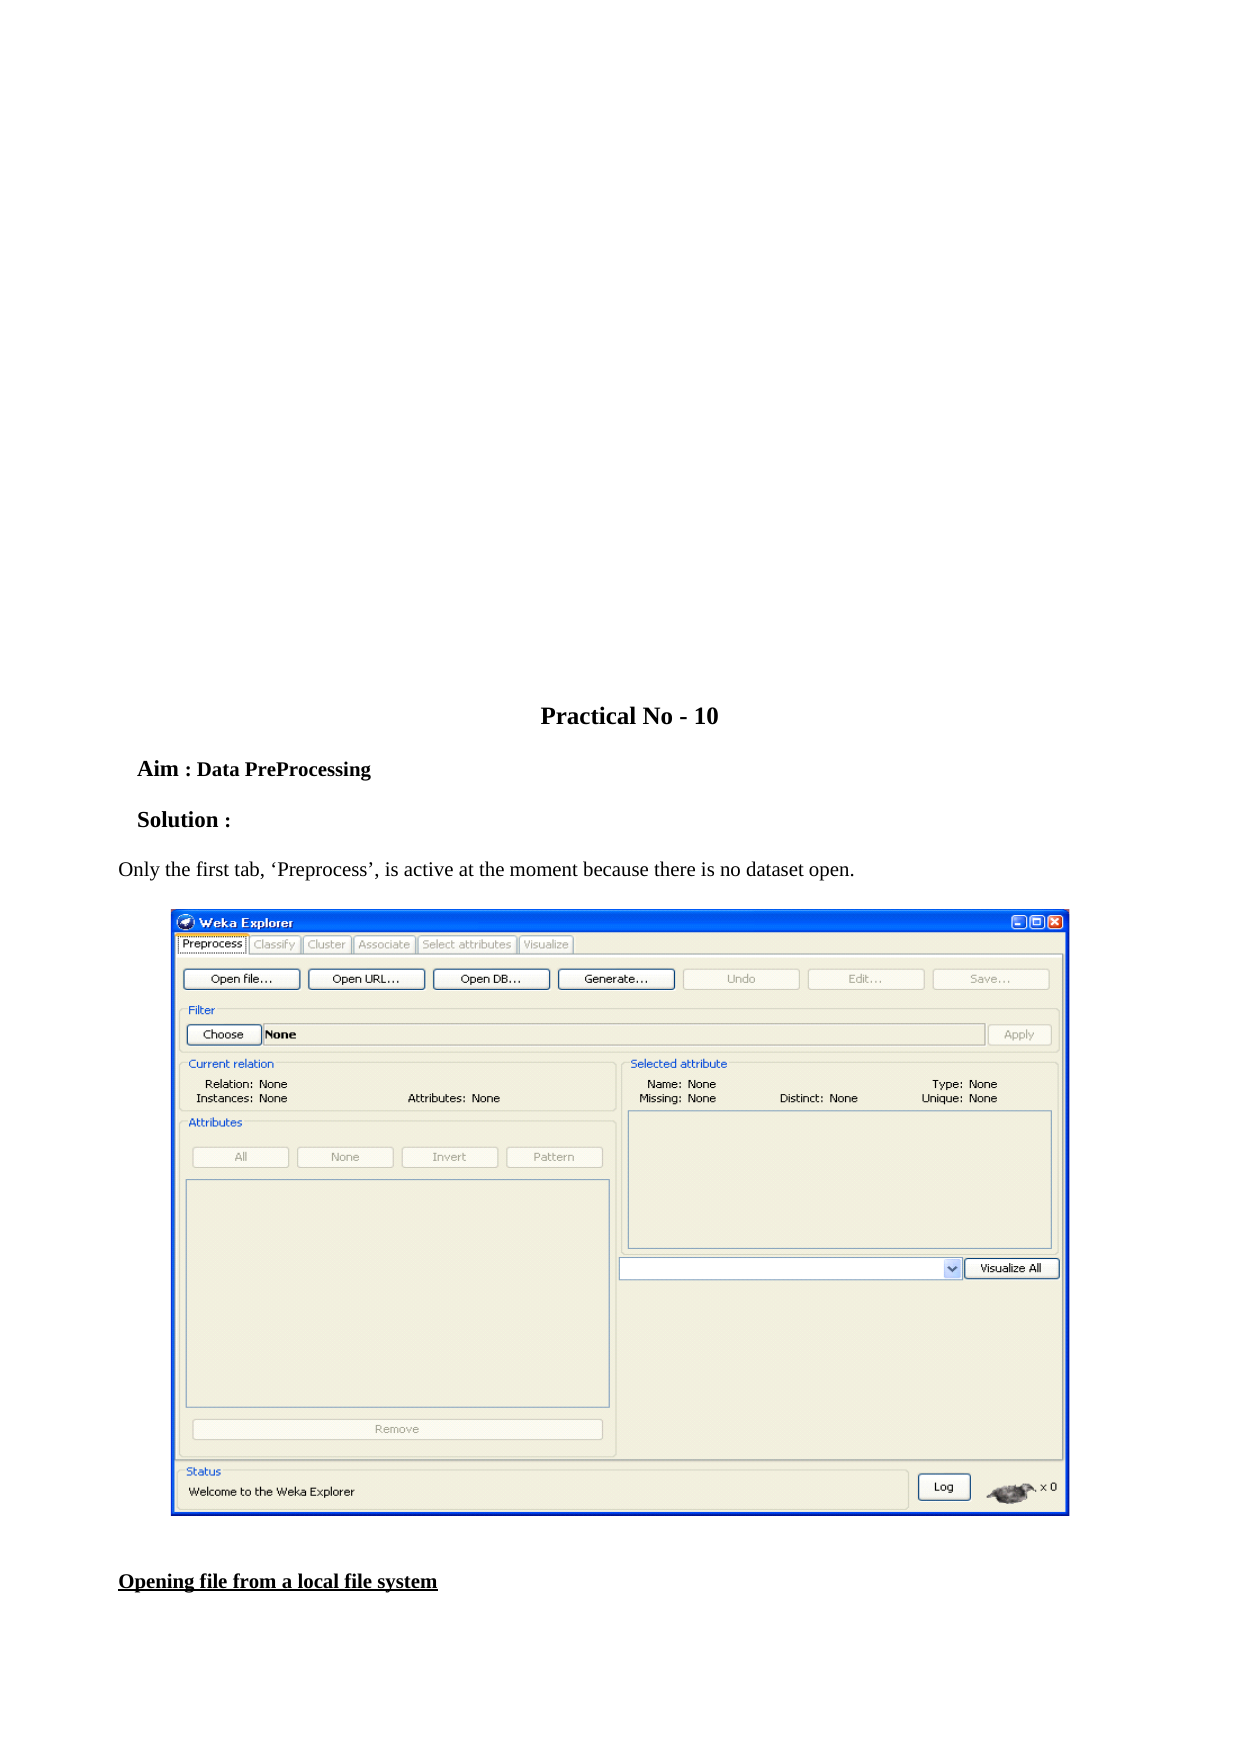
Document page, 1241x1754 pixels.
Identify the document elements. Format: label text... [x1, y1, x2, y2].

text Opening file from a local file system [118, 1569, 1122, 1593]
text Aim : Data PreProcessing [137, 755, 1122, 782]
text Solution : [137, 806, 1122, 833]
text Practical No - 10 [137, 701, 1122, 730]
text Only the first tab, ‘Preprocess’, is active at the moment because there is no dataset open. [118, 857, 1122, 881]
